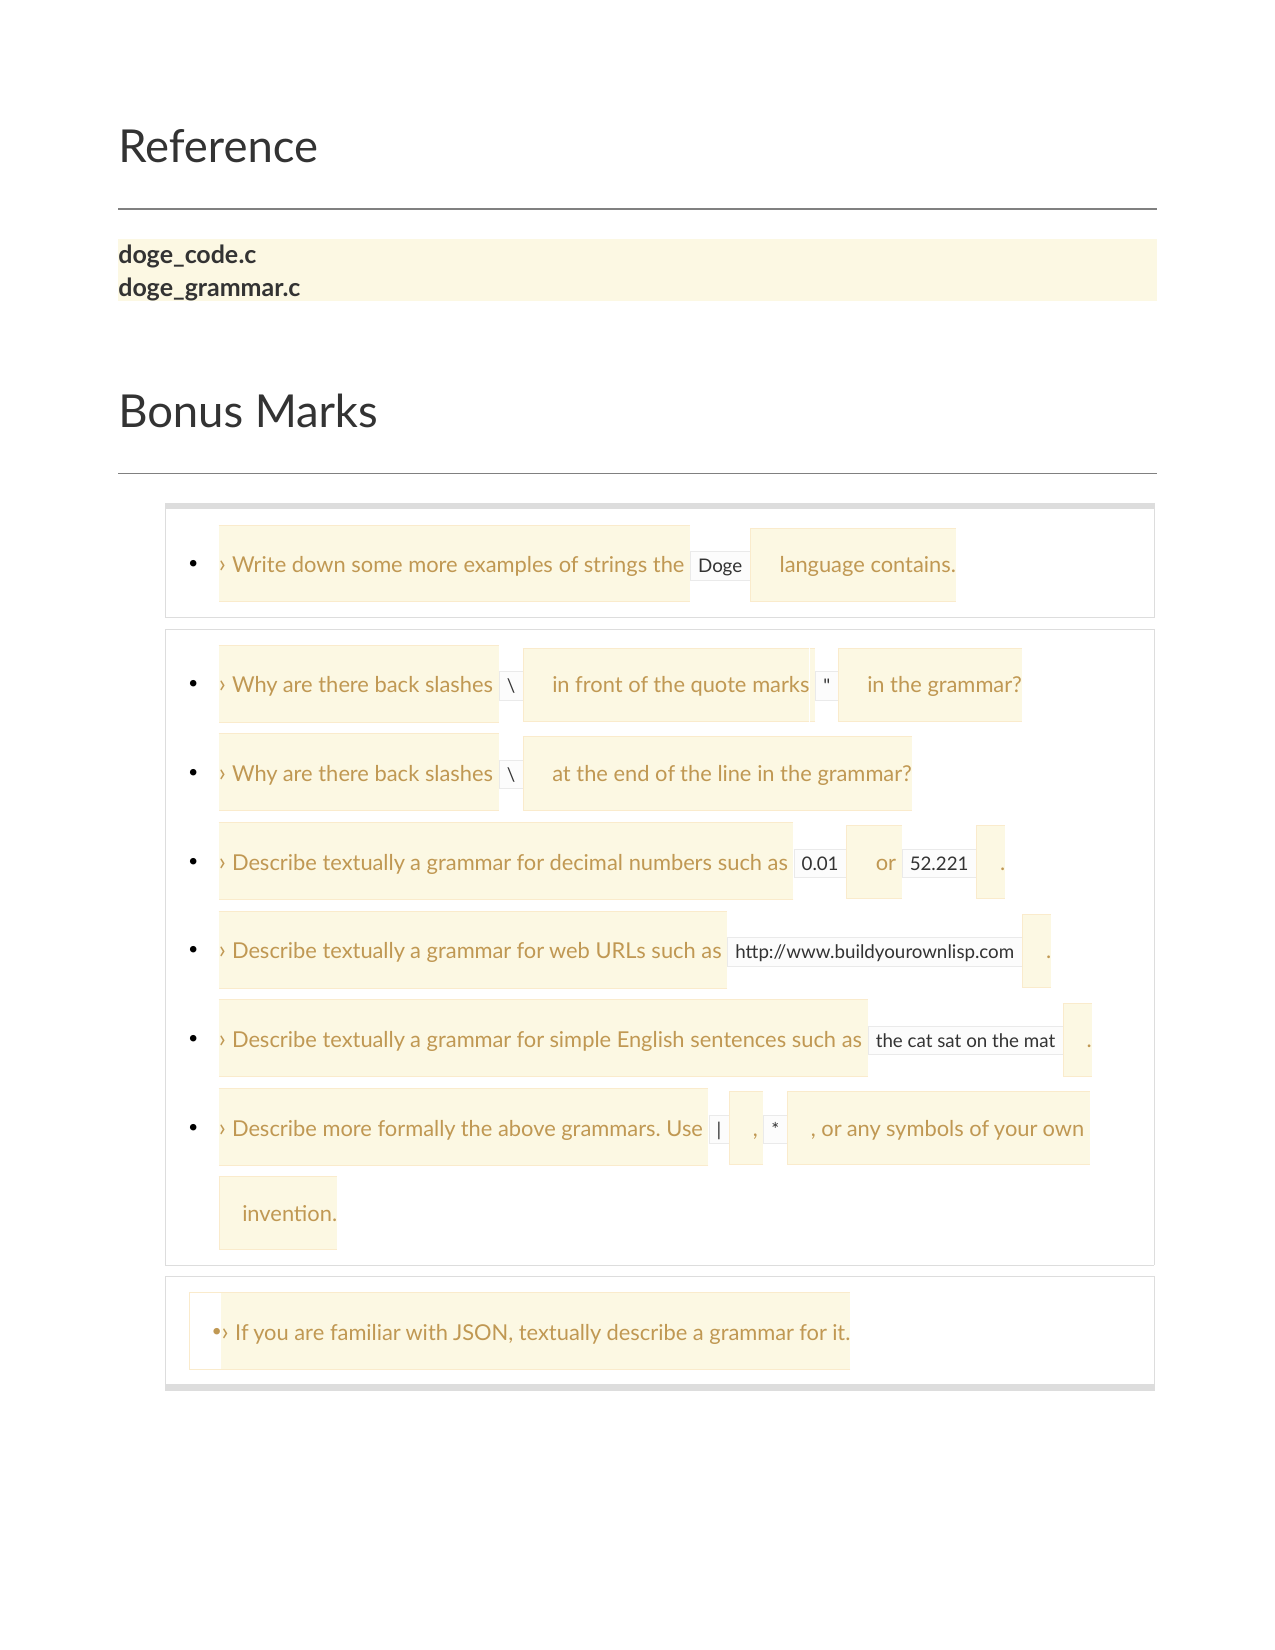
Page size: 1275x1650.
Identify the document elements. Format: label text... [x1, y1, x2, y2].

list › Why are there back slashes \ in front of the quote marks " in the grammar? [166, 630, 1154, 718]
list › Write down some more examples of strings the Doge language contains. [166, 509, 1154, 617]
subtitle doge_grammar.c [118, 271, 1157, 301]
list › Describe textually a grammar for web URLs such as http://www.buildyourownlisp.com. [166, 895, 1154, 983]
list › Describe more formally the above grammars. Use |, *, or any symbols of your own invention. [166, 1072, 1154, 1265]
subtitle doge_code.c [118, 238, 1157, 268]
list › Describe textually a grammar for decimal numbers such as 0.01 or 52.221. [166, 806, 1154, 895]
subtitle Bonus Marks [118, 382, 1157, 437]
list › Describe textually a grammar for simple English sentences such as the cat sat on the mat. [166, 983, 1154, 1072]
list › Why are there back slashes \ at the end of the line in the grammar? [166, 718, 1154, 806]
list › If you are familiar with JSON, textually describe a grammar for it. [166, 1277, 1154, 1384]
subtitle Reference [118, 118, 1157, 172]
